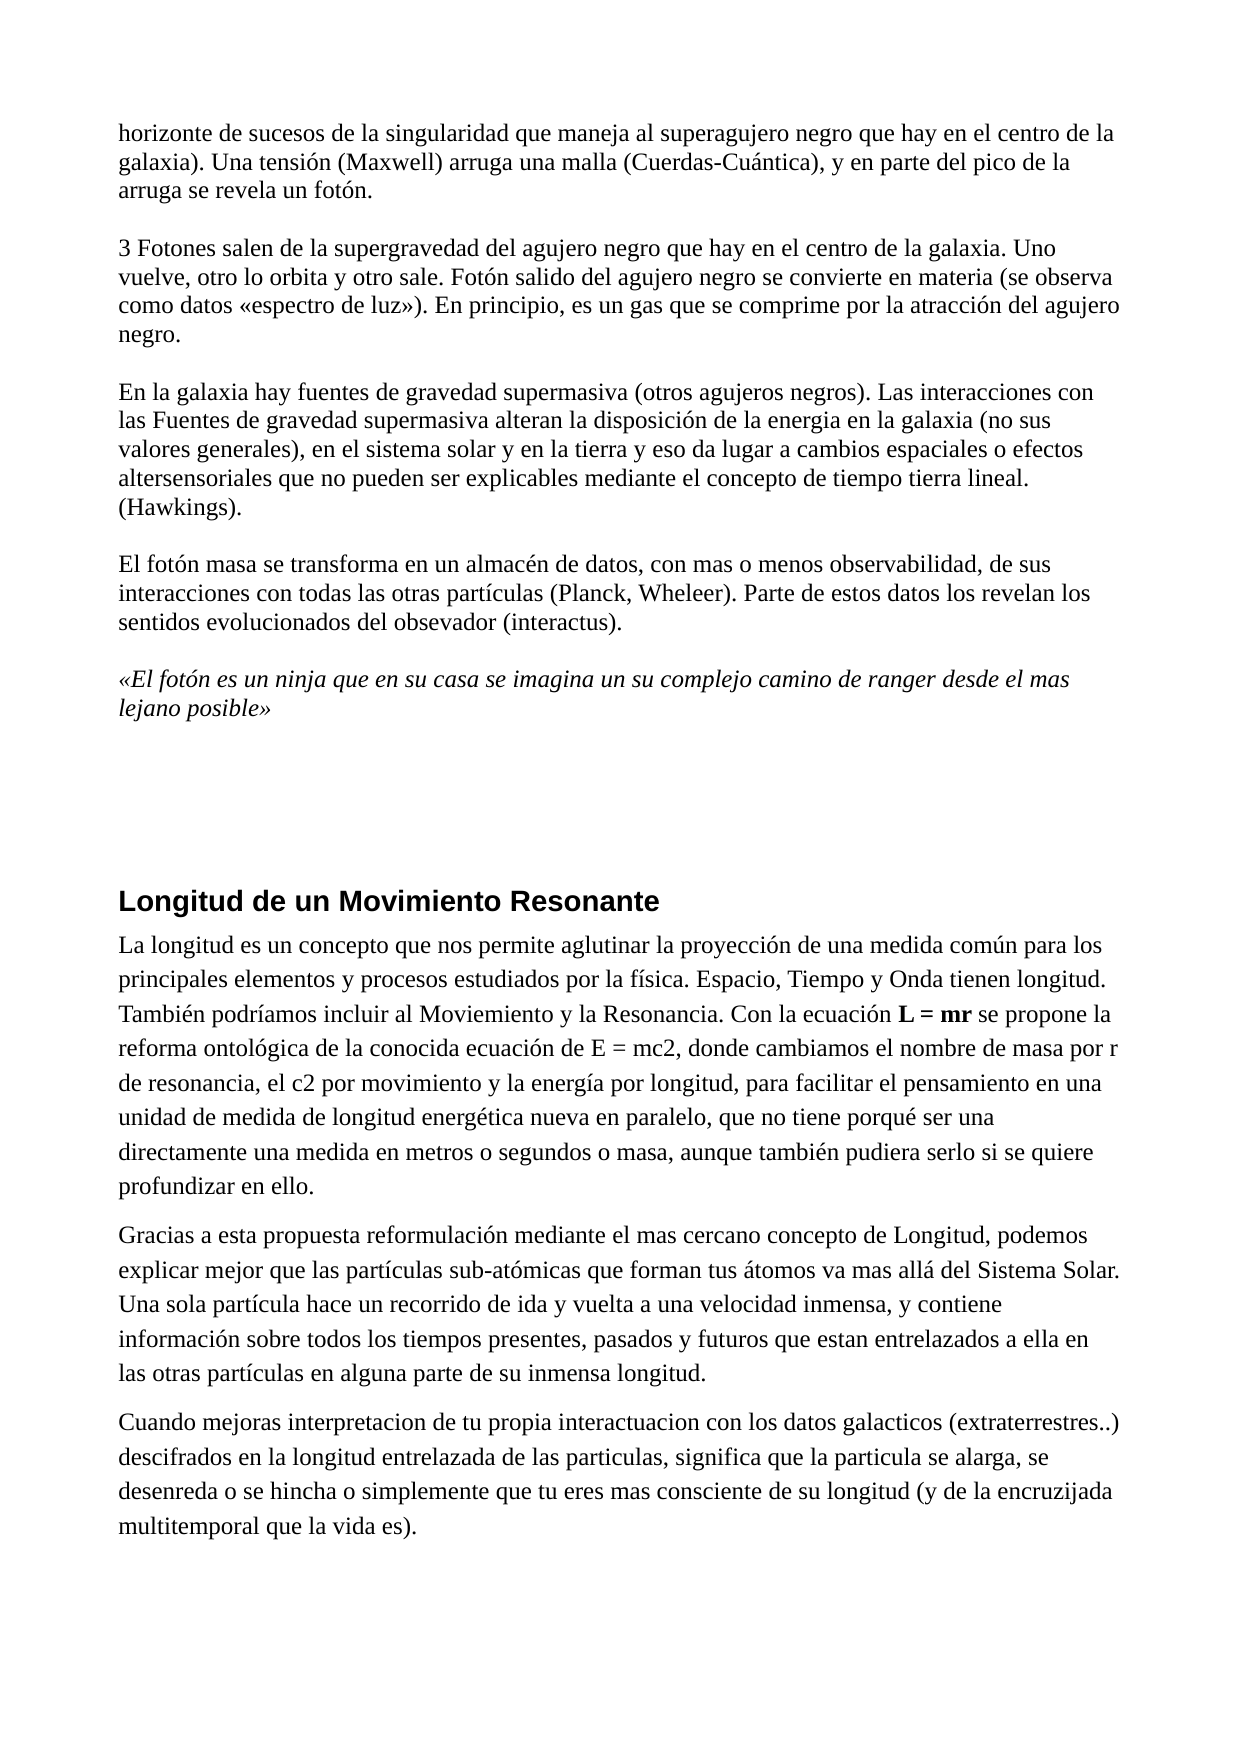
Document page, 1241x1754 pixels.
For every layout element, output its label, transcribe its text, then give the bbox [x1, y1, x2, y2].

text 3 Fotones salen de la supergravedad del agujero negro que hay en el centro de la galaxia. Uno vuelve, otro lo orbita y otro sale. Fotón salido del agujero negro se convierte en materia (se observa como datos «espectro de luz»). En principio, es un gas que se comprime por la atracción del agujero negro. [118, 233, 1122, 348]
subtitle Longitud de un Movimiento Resonante [118, 884, 1122, 917]
text Cuando mejoras interpretacion de tu propia interactuacion con los datos galacticos (extraterrestres..) descifrados en la longitud entrelazada de las particulas, significa que la particula se alarga, se desenreda o se hincha o simplemente que tu eres mas consciente de su longitud (y de la encruzijada multitemporal que la vida es). [118, 1407, 1122, 1539]
text La longitud es un concepto que nos permite aglutinar la proyección de una medida común para los principales elementos y procesos estudiados por la física. Espacio, Tiempo y Onda tienen longitud. También podríamos incluir al Moviemiento y la Resonancia. Con la ecuación L = mr se propone la reforma ontológica de la conocida ecuación de E = mc2, donde cambiamos el nombre de masa por r de resonancia, el c2 por movimiento y la energía por longitud, para facilitar el pensamiento en una unidad de medida de longitud energética nueva en paralelo, que no tiene porqué ser una directamente una medida en metros o segundos o masa, aunque también pudiera serlo si se quiere profundizar en ello. [118, 930, 1122, 1200]
text Gracias a esta propuesta reformulación mediante el mas cercano concepto de Longitud, podemos explicar mejor que las partículas sub-atómicas que forman tus átomos va mas allá del Sistema Solar. Una sola partícula hace un recorrido de ida y vuelta a una velocidad inmensa, y contiene información sobre todos los tiempos presentes, pasados y futuros que estan entrelazados a ella en las otras partículas en alguna parte de su inmensa longitud. [118, 1220, 1122, 1387]
text El fotón masa se transforma en un almacén de datos, con mas o menos observabilidad, de sus interacciones con todas las otras partículas (Planck, Wheleer). Parte de estos datos los revelan los sentidos evolucionados del obsevador (interactus). [118, 549, 1122, 636]
text «El fotón es un ninja que en su casa se imagina un su complejo camino de ranger desde el mas lejano posible» [118, 664, 1122, 722]
text horizonte de sucesos de la singularidad que maneja al superagujero negro que hay en el centro de la galaxia). Una tensión (Maxwell) arruga una malla (Cuerdas-Cuántica), y en parte del pico de la arruga se revela un fotón. [118, 118, 1122, 204]
text En la galaxia hay fuentes de gravedad supermasiva (otros agujeros negros). Las interacciones con las Fuentes de gravedad supermasiva alteran la disposición de la energia en la galaxia (no sus valores generales), en el sistema solar y en la tierra y eso da lugar a cambios espaciales o efectos altersensoriales que no pueden ser explicables mediante el concepto de tiempo tierra lineal. (Hawkings). [118, 377, 1122, 521]
